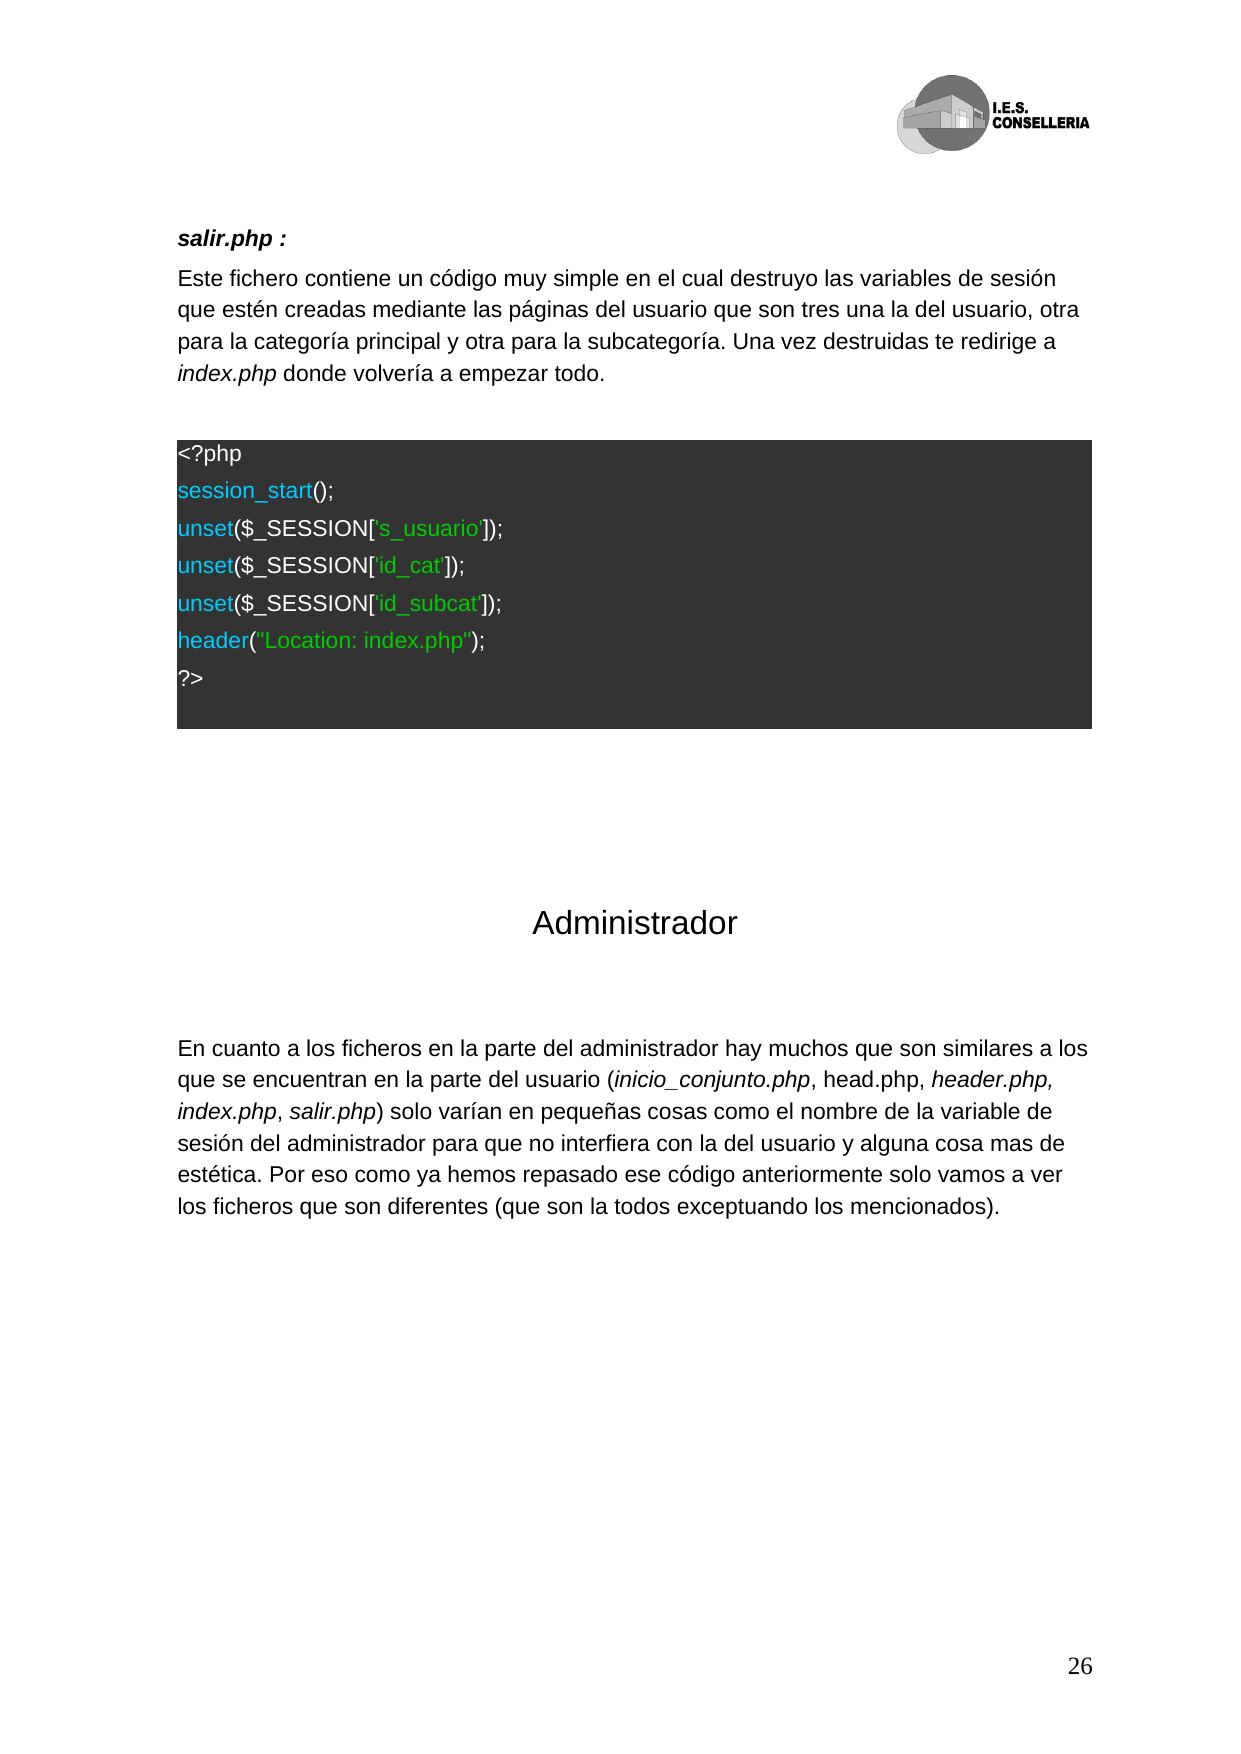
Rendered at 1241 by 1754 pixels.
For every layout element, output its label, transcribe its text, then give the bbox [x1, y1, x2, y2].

text session_start(); [177, 477, 1092, 504]
text salir.php : [177, 224, 1092, 251]
text unset($_SESSION['id_subcat']); [177, 590, 1092, 616]
text unset($_SESSION['id_cat']); [177, 552, 1092, 579]
text En cuanto a los ficheros en la parte del administrador hay muchos que son similares a los que se encuentran en la parte del usuario (inicio_conjunto.php, head.php, header.php, index.php, salir.php) solo varían en pequeñas cosas como el nombre de la variable de sesión del administrador para que no interfiera con la del usuario y alguna cosa mas de estética. Por eso como ya hemos repasado ese código anteriormente solo vamos a ver los ficheros que son diferentes (que son la todos exceptuando los mencionados). [177, 1035, 1092, 1219]
text ?> [177, 665, 1092, 691]
subtitle Administrador [177, 903, 1092, 942]
text <?php [177, 440, 1092, 466]
text unset($_SESSION['s_usuario']); [177, 515, 1092, 541]
text header("Location: index.php"); [177, 627, 1092, 654]
picture [894, 73, 1093, 155]
text Este fichero contiene un código muy simple en el cual destruyo las variables de sesión que estén creadas mediante las páginas del usuario que son tres una la del usuario, otra para la categoría principal y otra para la subcategoría. Una vez destruidas te redirige a index.php donde volvería a empezar todo. [177, 265, 1092, 386]
